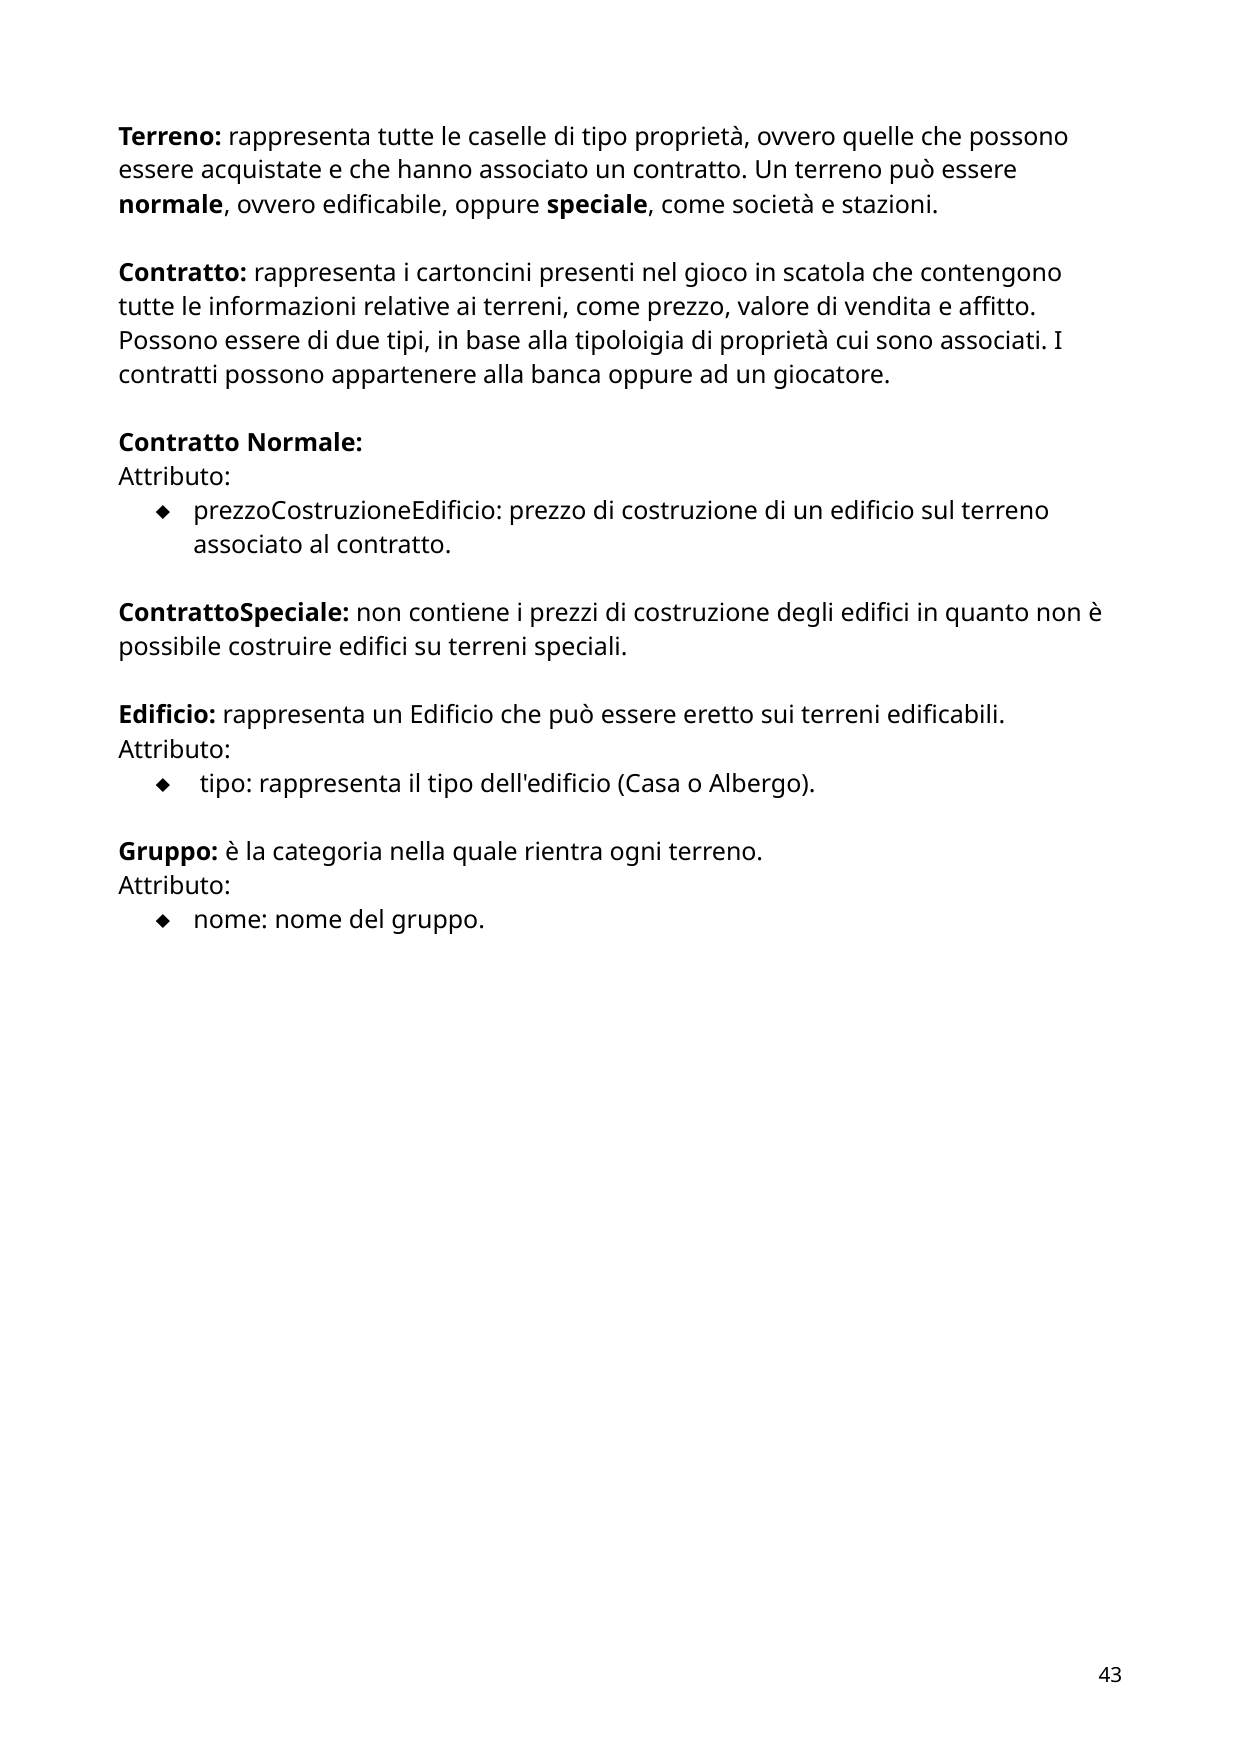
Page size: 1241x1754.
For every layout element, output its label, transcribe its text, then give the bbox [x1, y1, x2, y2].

text Edificio: rappresenta un Edificio che può essere eretto sui terreni edificabili. [118, 697, 1122, 731]
text Attributo: [118, 867, 1122, 902]
text Gruppo: è la categoria nella quale rientra ogni terreno. [118, 833, 1122, 867]
list prezzoCostruzioneEdificio: prezzo di costruzione di un edificio sul terreno associato al contratto. [156, 493, 1122, 561]
text Contratto: rappresenta i cartoncini presenti nel gioco in scatola che contengono tutte le informazioni relative ai terreni, come prezzo, valore di vendita e affitto. Possono essere di due tipi, in base alla tipoloigia di proprietà cui sono associati. I contratti possono appartenere alla banca oppure ad un giocatore. [118, 254, 1122, 391]
text Terreno: rappresenta tutte le caselle di tipo proprietà, ovvero quelle che possono essere acquistate e che hanno associato un contratto. Un terreno può essere normale, ovvero edificabile, oppure speciale, come società e stazioni. [118, 118, 1122, 220]
text Attributo: [118, 459, 1122, 493]
text Attributo: [118, 731, 1122, 765]
text ContrattoSpeciale: non contiene i prezzi di costruzione degli edifici in quanto non è possibile costruire edifici su terreni speciali. [118, 595, 1122, 663]
text Contratto Normale: [118, 425, 1122, 459]
list tipo: rappresenta il tipo dell'edificio (Casa o Albergo). [156, 765, 1122, 799]
list nome: nome del gruppo. [156, 902, 1122, 936]
